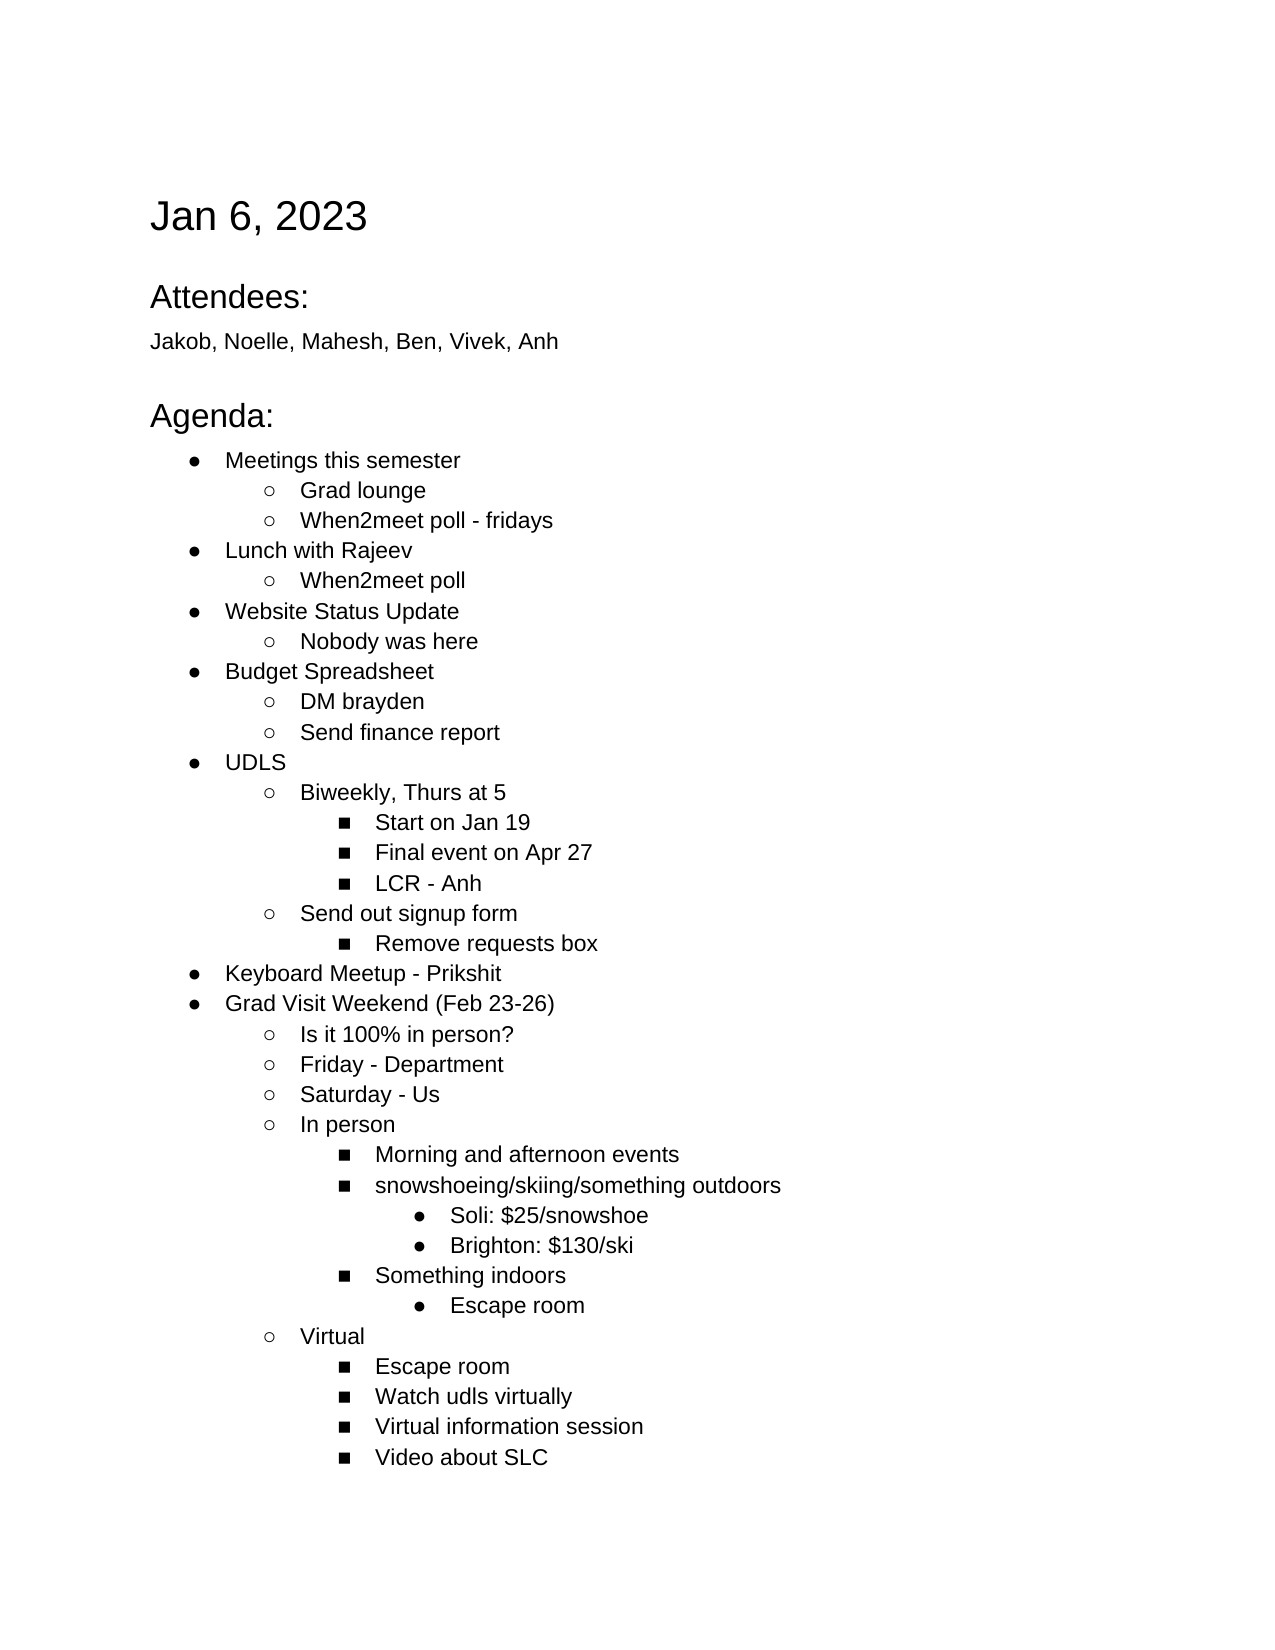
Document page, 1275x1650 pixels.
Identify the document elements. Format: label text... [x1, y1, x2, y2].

list Biweekly, Thurs at 5 [262, 779, 1125, 805]
list Remove requests box [337, 930, 1125, 956]
list Friday - Department [262, 1051, 1125, 1077]
subtitle Attendees: [150, 277, 1125, 316]
list Brighton: $130/ski [412, 1232, 1125, 1258]
list Grad lounge [262, 477, 1125, 503]
list Video about SLC [337, 1443, 1125, 1470]
list Website Status Update [187, 598, 1125, 624]
list Grad Visit Weekend (Feb 23-26) [187, 990, 1125, 1017]
list DM brayden [262, 688, 1125, 715]
list Soli: $25/snowshoe [412, 1202, 1125, 1228]
list LCR - Anh [337, 869, 1125, 896]
list snowshoeing/skiing/something outdoors [337, 1172, 1125, 1198]
list When2meet poll [262, 567, 1125, 594]
list Saturday - Us [262, 1081, 1125, 1107]
list Nobody was here [262, 628, 1125, 654]
list Lunch with Rajeev [187, 537, 1125, 564]
list Escape room [412, 1292, 1125, 1319]
list UDLS [187, 749, 1125, 775]
list Meetings this semester [187, 447, 1125, 473]
list Start on Jan 19 [337, 809, 1125, 836]
text Jakob, Noelle, Mahesh, Ben, Vivek, Anh [150, 328, 1125, 354]
list Escape room [337, 1353, 1125, 1379]
subtitle Agenda: [150, 396, 1125, 434]
list Something indoors [337, 1262, 1125, 1289]
list Virtual information session [337, 1413, 1125, 1440]
list Send out signup form [262, 900, 1125, 926]
list When2meet poll - fridays [262, 507, 1125, 533]
list Send finance report [262, 718, 1125, 745]
list Keyboard Meetup - Prikshit [187, 960, 1125, 987]
list Morning and afternoon events [337, 1141, 1125, 1168]
list Final event on Apr 27 [337, 839, 1125, 866]
list Watch udls virtually [337, 1383, 1125, 1409]
subtitle Jan 6, 2023 [150, 192, 1125, 239]
list Is it 100% in person? [262, 1021, 1125, 1047]
list Budget Spreadsheet [187, 658, 1125, 684]
list Virtual [262, 1323, 1125, 1349]
list In person [262, 1111, 1125, 1138]
